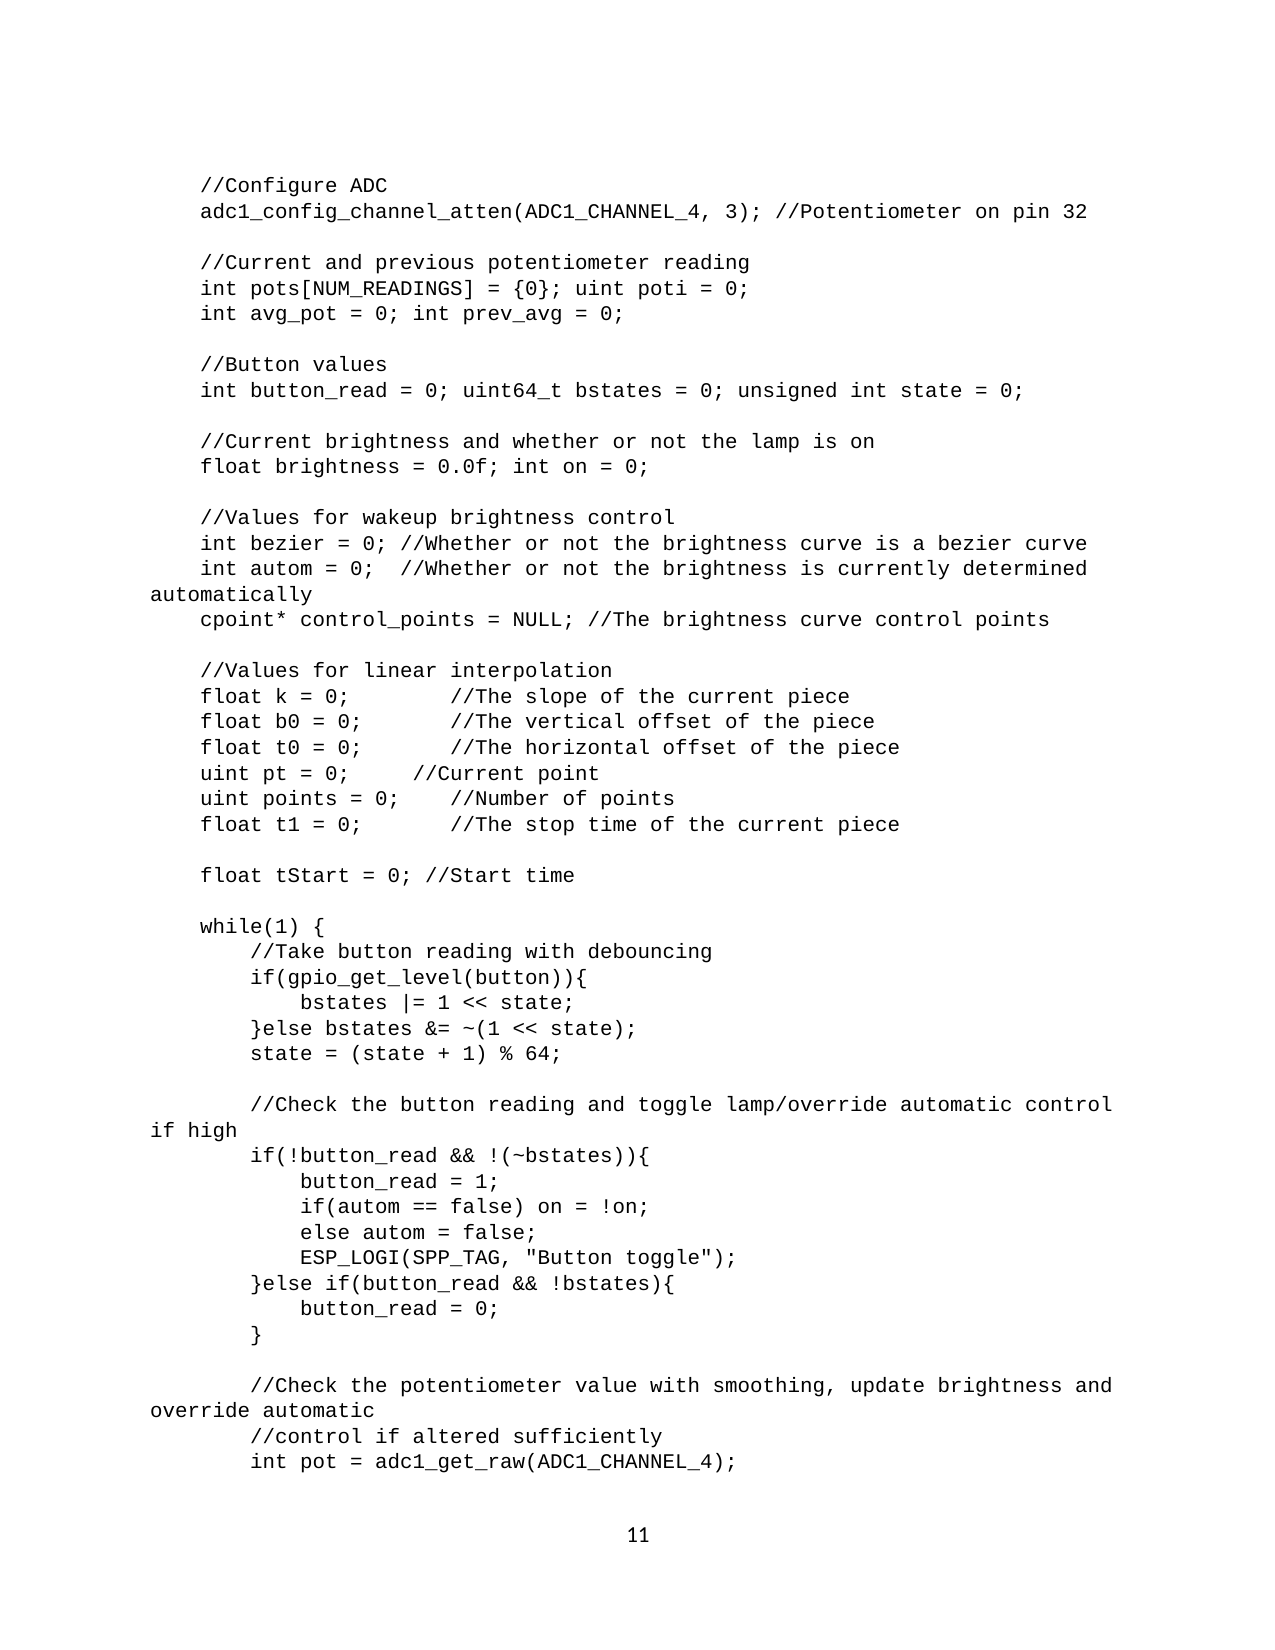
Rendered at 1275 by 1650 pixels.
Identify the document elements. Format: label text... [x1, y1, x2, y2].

text float tStart = 0; //Start time [150, 864, 1125, 888]
text //Current brightness and whether or not the lamp is on [150, 431, 1125, 454]
text uint pt = 0; //Current point [150, 762, 1125, 786]
text cpoint* control_points = NULL; //The brightness curve control points [150, 609, 1125, 633]
text button_read = 0; [150, 1298, 1125, 1322]
text //Values for linear interpolation [150, 660, 1125, 684]
text float t1 = 0; //The stop time of the current piece [150, 813, 1125, 837]
text while(1) { [150, 916, 1125, 939]
text if(gpio_get_level(button)){ [150, 967, 1125, 990]
text }else if(button_read && !bstates){ [150, 1273, 1125, 1297]
text //Current and previous potentiometer reading [150, 252, 1125, 276]
text //Button values [150, 354, 1125, 378]
text //Values for wakeup brightness control [150, 507, 1125, 531]
text //Configure ADC [150, 176, 1125, 199]
text else autom = false; [150, 1222, 1125, 1246]
text button_read = 1; [150, 1171, 1125, 1194]
text float brightness = 0.0f; int on = 0; [150, 456, 1125, 480]
text int pots[NUM_READINGS] = {0}; uint poti = 0; [150, 278, 1125, 301]
text //Take button reading with debouncing [150, 941, 1125, 965]
text float k = 0; //The slope of the current piece [150, 686, 1125, 709]
text //Check the button reading and toggle lamp/override automatic control if high [150, 1094, 1125, 1143]
text ESP_LOGI(SPP_TAG, "Button toggle"); [150, 1247, 1125, 1271]
text int avg_pot = 0; int prev_avg = 0; [150, 303, 1125, 327]
text int button_read = 0; uint64_t bstates = 0; unsigned int state = 0; [150, 380, 1125, 403]
text int autom = 0; //Whether or not the brightness is currently determined automatically [150, 558, 1125, 607]
text float t0 = 0; //The horizontal offset of the piece [150, 737, 1125, 761]
text uint points = 0; //Number of points [150, 788, 1125, 812]
text adc1_config_channel_atten(ADC1_CHANNEL_4, 3); //Potentiometer on pin 32 [150, 201, 1125, 225]
text if(autom == false) on = !on; [150, 1196, 1125, 1220]
text float b0 = 0; //The vertical offset of the piece [150, 711, 1125, 735]
text int bezier = 0; //Whether or not the brightness curve is a bezier curve [150, 533, 1125, 556]
text }else bstates &= ~(1 << state); [150, 1018, 1125, 1041]
text } [150, 1324, 1125, 1348]
text //Check the potentiometer value with smoothing, update brightness and override automatic [150, 1375, 1125, 1424]
text state = (state + 1) % 64; [150, 1043, 1125, 1067]
text if(!button_read && !(~bstates)){ [150, 1145, 1125, 1169]
text int pot = adc1_get_raw(ADC1_CHANNEL_4); [150, 1452, 1125, 1475]
text bstates |= 1 << state; [150, 992, 1125, 1016]
text //control if altered sufficiently [150, 1426, 1125, 1450]
